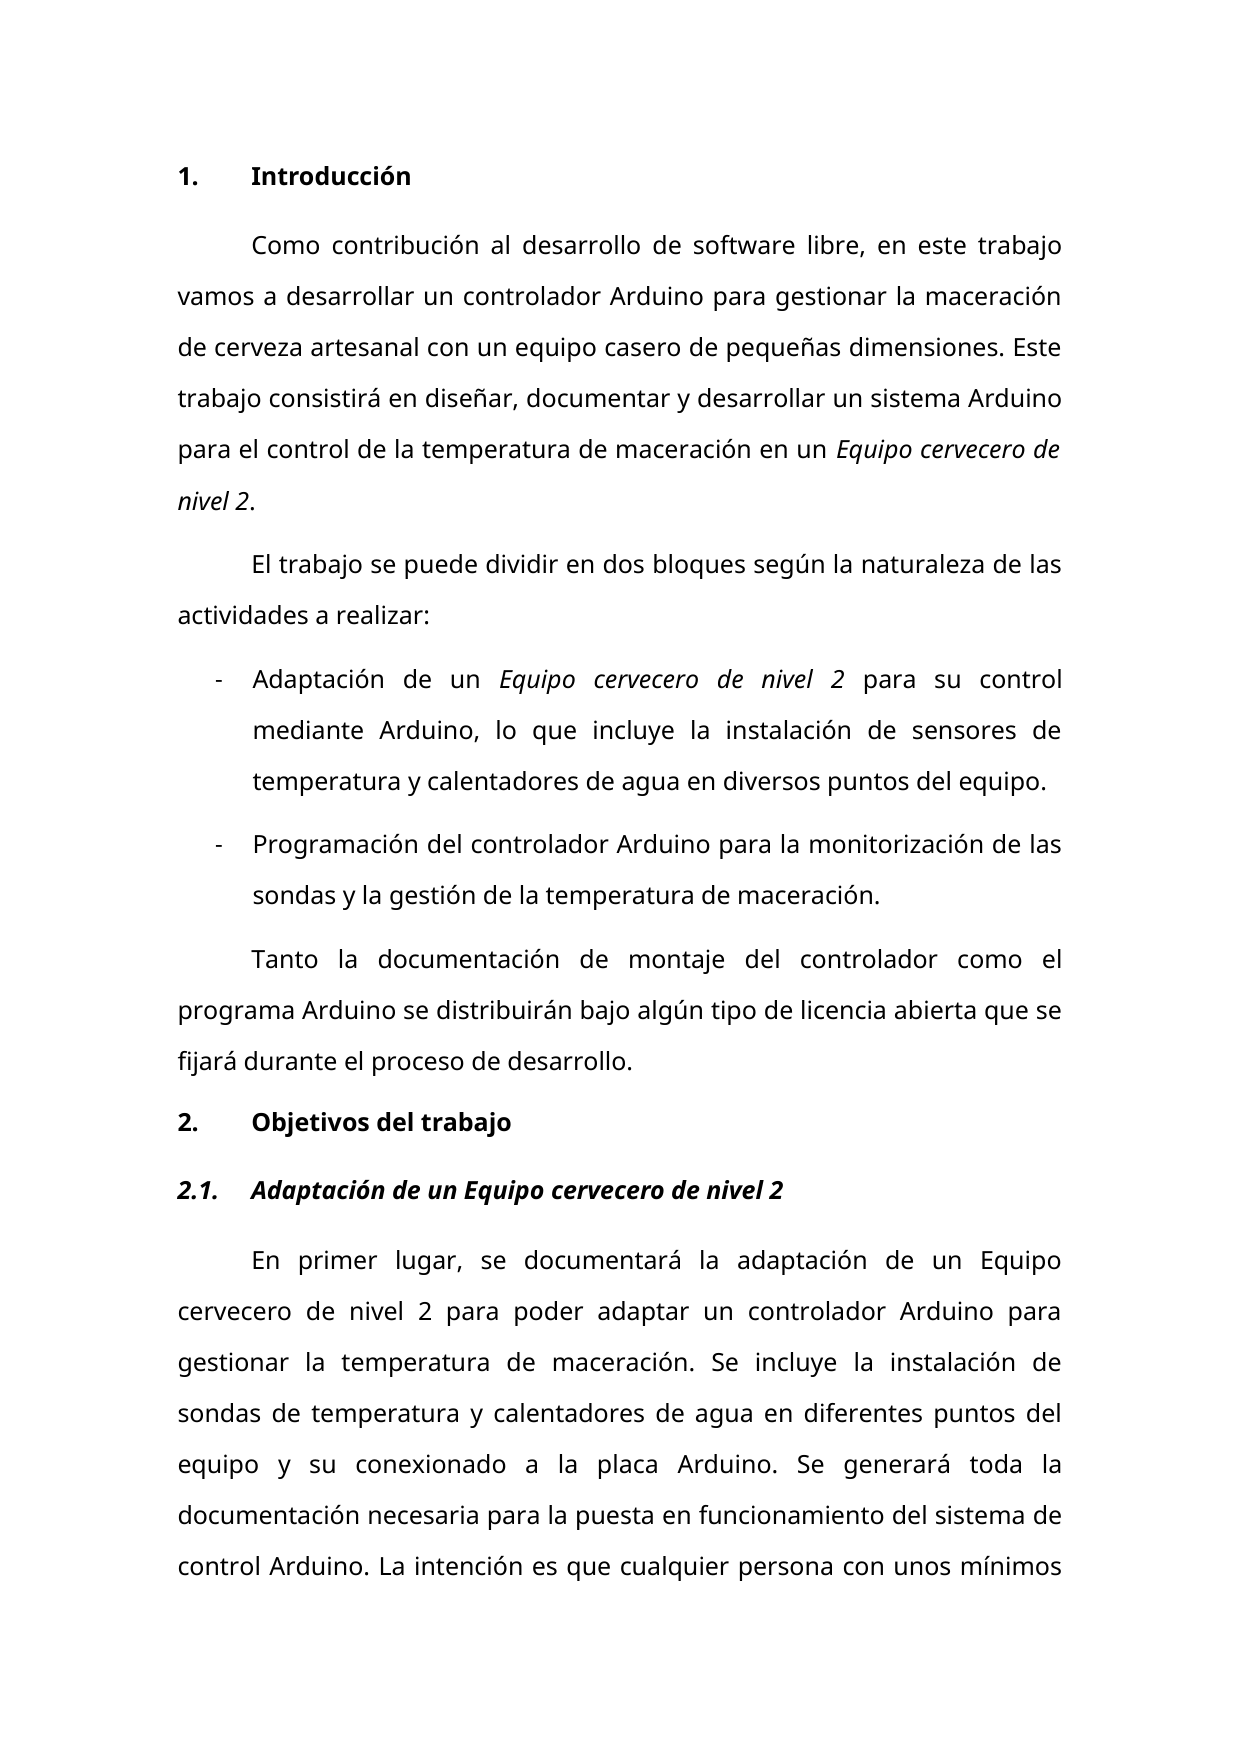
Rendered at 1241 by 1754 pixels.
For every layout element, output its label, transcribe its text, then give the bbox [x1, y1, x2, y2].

list Adaptación de un Equipo cervecero de nivel 2 para su control mediante Arduino, lo que incluye la instalación de sensores de temperatura y calentadores de agua en diversos puntos del equipo. [215, 661, 1063, 797]
list Programación del controlador Arduino para la monitorización de las sondas y la gestión de la temperatura de maceración. [215, 827, 1063, 912]
subtitle Introducción [177, 158, 1063, 192]
text Tanto la documentación de montaje del controlador como el programa Arduino se distribuirán bajo algún tipo de licencia abierta que se fijará durante el proceso de desarrollo. [177, 941, 1063, 1078]
text Como contribución al desarrollo de software libre, en este trabajo vamos a desarrollar un controlador Arduino para gestionar la maceración de cerveza artesanal con un equipo casero de pequeñas dimensiones. Este trabajo consistirá en diseñar, documentar y desarrollar un sistema Arduino para el control de la temperatura de maceración en un Equipo cervecero de nivel 2. [177, 228, 1063, 517]
text El trabajo se puede dividir en dos bloques según la naturaleza de las actividades a realizar: [177, 547, 1063, 632]
text En primer lugar, se documentará la adaptación de un Equipo cervecero de nivel 2 para poder adaptar un controlador Arduino para gestionar la temperatura de maceración. Se incluye la instalación de sondas de temperatura y calentadores de agua en diferentes puntos del equipo y su conexionado a la placa Arduino. Se generará toda la documentación necesaria para la puesta en funcionamiento del sistema de control Arduino. La intención es que cualquier persona con unos mínimos [177, 1242, 1063, 1583]
subtitle Adaptación de un Equipo cervecero de nivel 2 [177, 1173, 1063, 1207]
subtitle Objetivos del trabajo [177, 1105, 1063, 1139]
